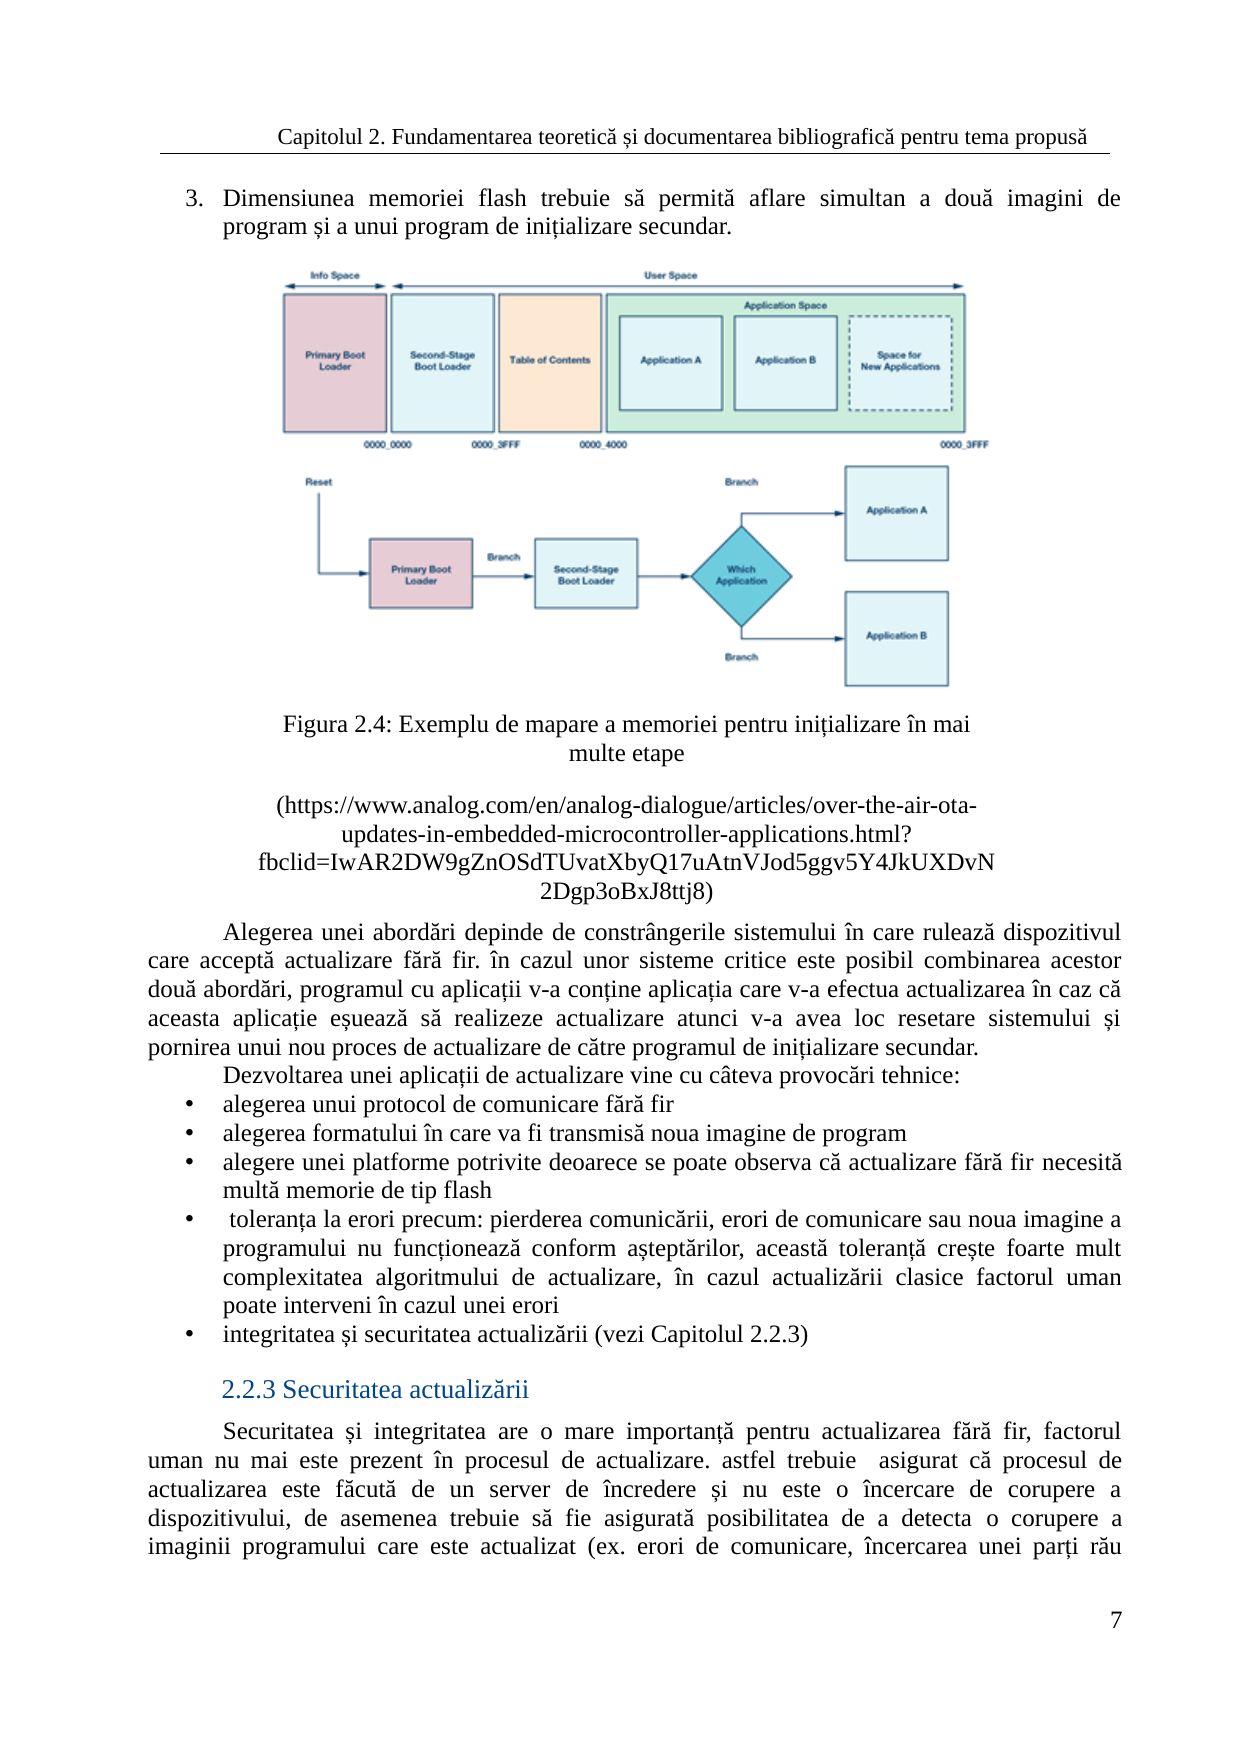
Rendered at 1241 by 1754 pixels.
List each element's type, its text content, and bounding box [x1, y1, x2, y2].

list alegerea unui protocol de comunicare fără fir [185, 1089, 1122, 1118]
list Dimensiunea memoriei flash trebuie să permită aflare simultan a două imagini de program și a unui program de inițializare secundar. [185, 183, 1122, 240]
text Figura 2.4: Exemplu de mapare a memoriei pentru inițializare în mai multe etape [253, 704, 1000, 766]
text Securitatea și integritatea are o mare importanță pentru actualizarea fără fir, factorul uman nu mai este prezent în procesul de actualizare. astfel trebuie asigurat că procesul de actualizarea este făcută de un server de încredere și nu este o încercare de corupere a dispozitivului, de asemenea trebuie să fie asigurată posibilitatea de a detecta o corupere a imaginii programului care este actualizat (ex. erori de comunicare, încercarea unei parți rău [148, 1416, 1122, 1560]
text Alegerea unei abordări depinde de constrângerile sistemului în care rulează dispozitivul care acceptă actualizare fără fir. în cazul unor sisteme critice este posibil combinarea acestor două abordări, programul cu aplicații v-a conține aplicația care v-a efectua actualizarea în caz că aceasta aplicație eșuează să realizeze actualizare atunci v-a avea loc resetare sistemului și pornirea unui nou proces de actualizare de către programul de inițializare secundar. [148, 240, 1122, 1061]
list integritatea și securitatea actualizării (vezi Capitolul 2.2.3) [185, 1319, 1122, 1348]
list alegere unei platforme potrivite deoarece se poate observa că actualizare fără fir necesită multă memorie de tip flash [185, 1147, 1122, 1204]
text Dezvoltarea unei aplicații de actualizare vine cu câteva provocări tehnice: [148, 1061, 1122, 1089]
list toleranța la erori precum: pierderea comunicării, erori de comunicare sau noua imagine a programului nu funcționează conform așteptărilor, această toleranță crește foarte mult complexitatea algoritmului de actualizare, în cazul actualizării clasice factorul uman poate interveni în cazul unei erori [185, 1204, 1122, 1319]
subtitle 2.2.3 Securitatea actualizării [221, 1373, 1122, 1404]
text (https://www.analog.com/en/analog-dialogue/articles/over-the-air-ota-updates-in-embedded-microcontroller-applications.html?fbclid=IwAR2DW9gZnOSdTUvatXbyQ17uAtnVJod5ggv5Y4JkUXDvN2Dgp3oBxJ8ttj8) [253, 790, 1000, 905]
picture [253, 251, 1001, 704]
list alegerea formatului în care va fi transmisă noua imagine de program [185, 1118, 1122, 1147]
